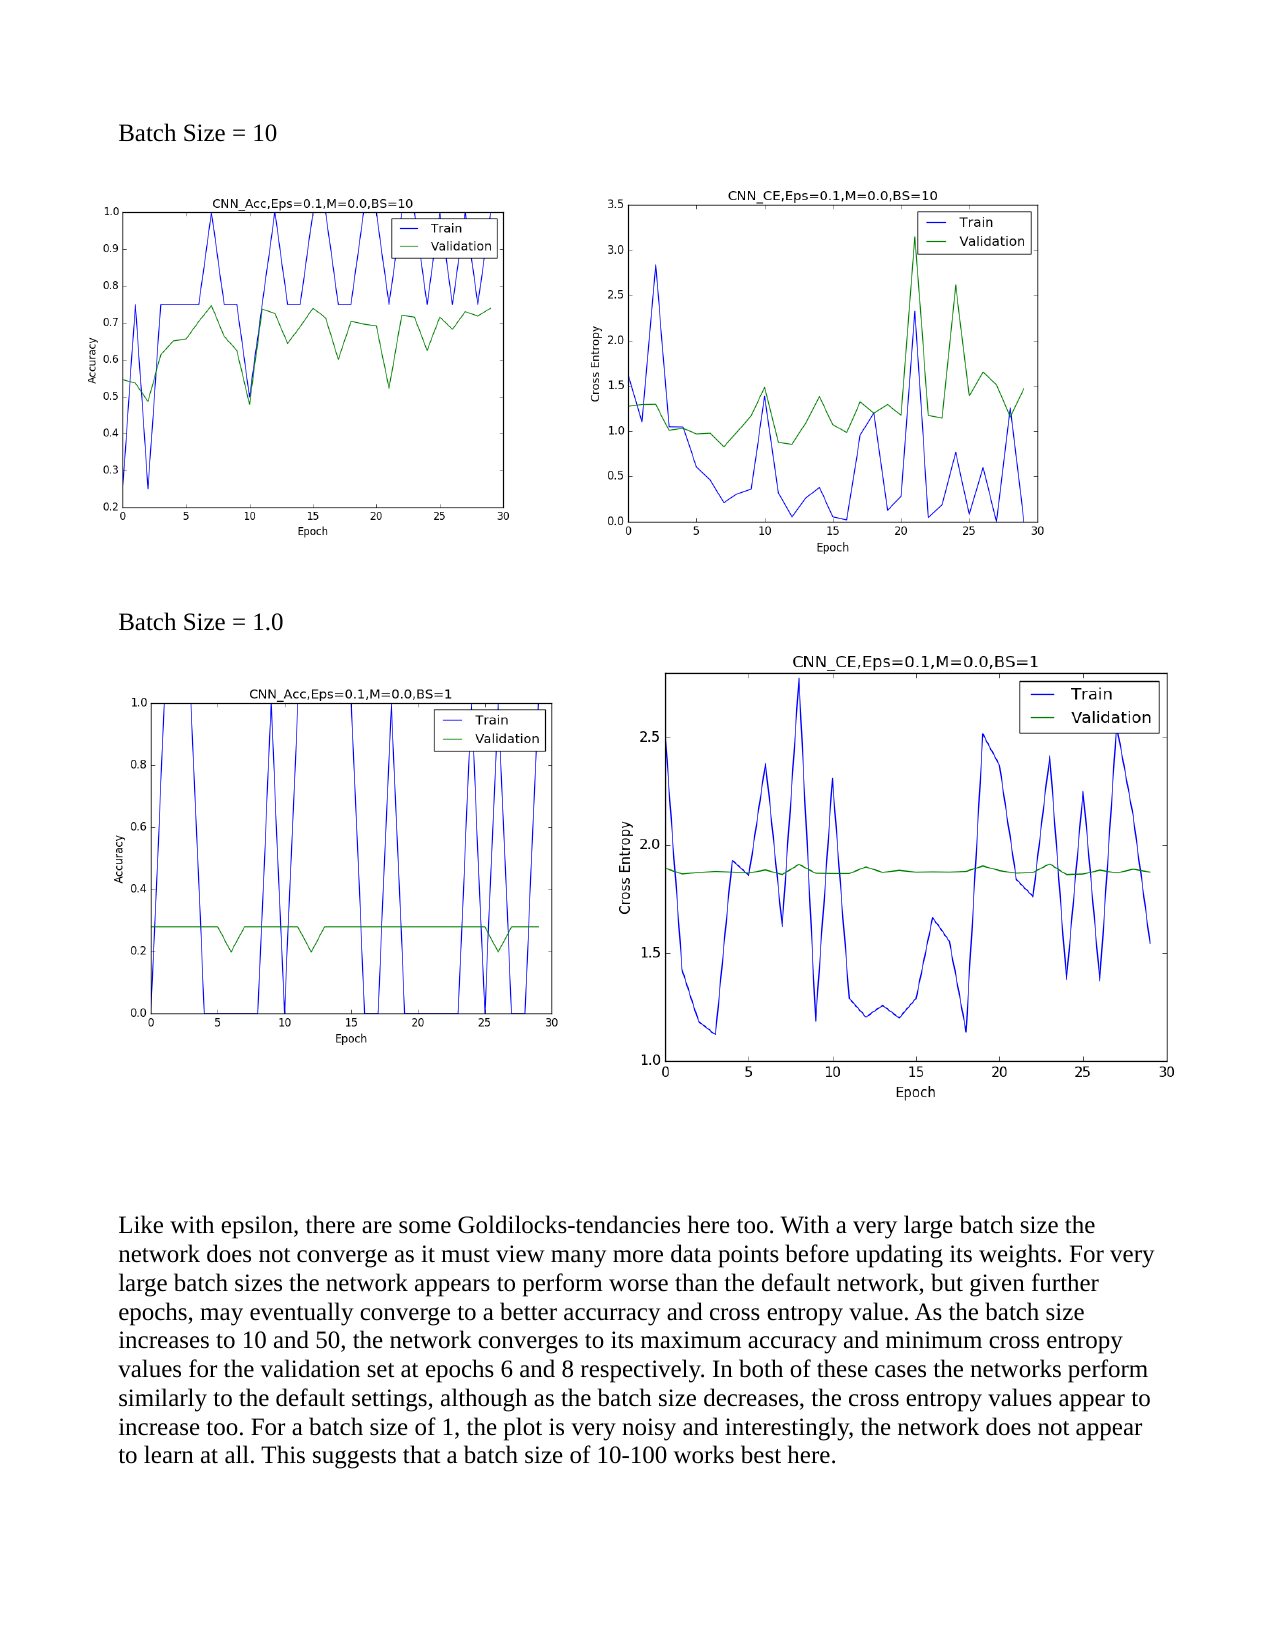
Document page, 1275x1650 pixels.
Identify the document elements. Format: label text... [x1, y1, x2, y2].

picture [562, 166, 1090, 561]
text Batch Size = 1.0 [118, 607, 1157, 636]
text Batch Size = 10 [118, 118, 1157, 147]
picture [61, 175, 552, 544]
text Like with epsilon, there are some Goldilocks-tendancies here too. With a very large batch size the network does not converge as it must view many more data points before updating its weights. For very large batch sizes the network appears to perform worse than the default network, but given further epochs, may eventually converge to a better accurracy and cross entropy value. As the batch size increases to 10 and 50, the network converges to its maximum accuracy and minimum cross entropy values for the validation set at epochs 6 and 8 respectively. In both of these cases the networks perform similarly to the default settings, although as the batch size decreases, the cross entropy values appear to increase too. For a batch size of 1, the plot is very noisy and interestingly, the network does not appear to learn at all. This suggests that a batch size of 10-100 works best here. [118, 1211, 1157, 1469]
picture [86, 624, 1231, 1109]
